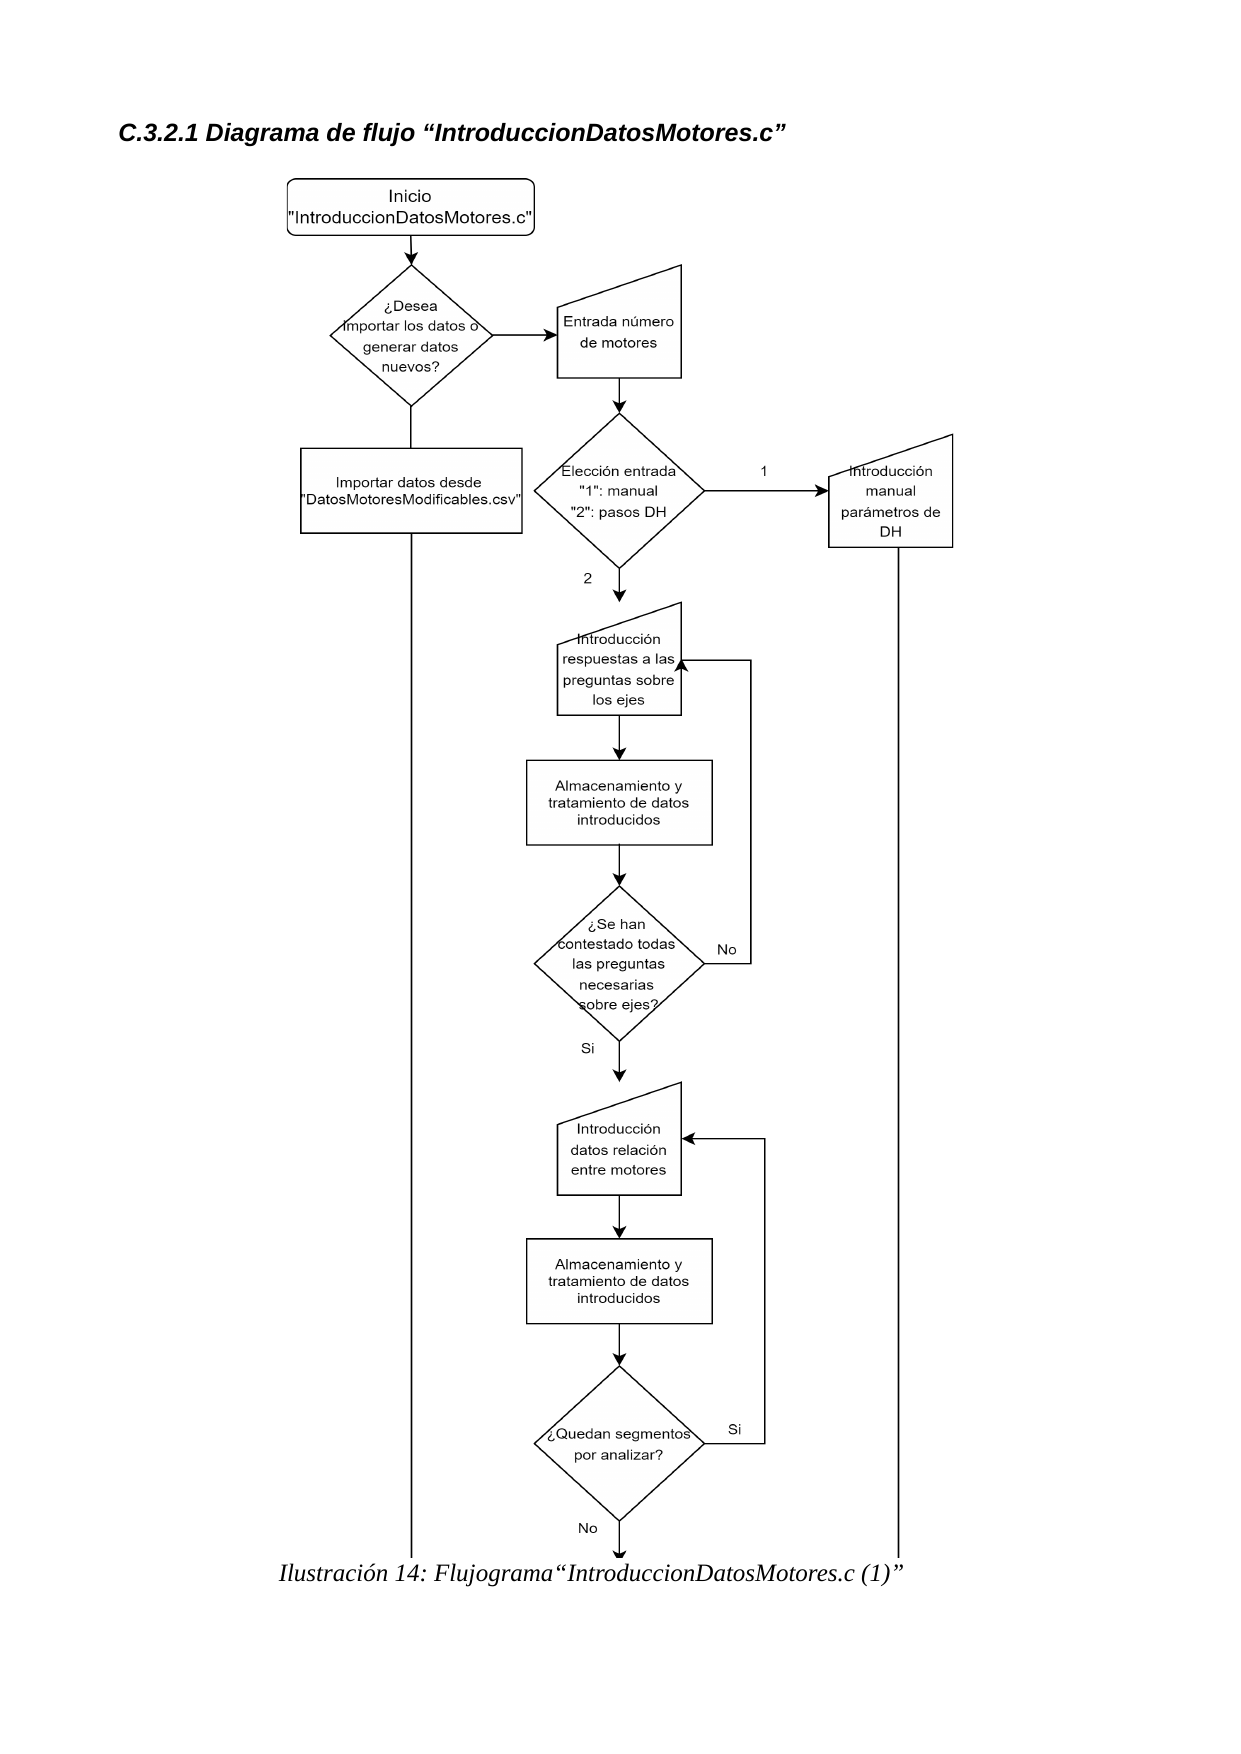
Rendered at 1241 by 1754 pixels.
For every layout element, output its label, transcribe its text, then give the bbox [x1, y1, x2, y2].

picture [286, 178, 954, 1558]
subtitle C.3.2.1 Diagrama de flujo “IntroduccionDatosMotores.c” [118, 118, 1122, 147]
text Ilustración 14: Flujograma“IntroduccionDatosMotores.c (1)” [278, 191, 962, 1587]
